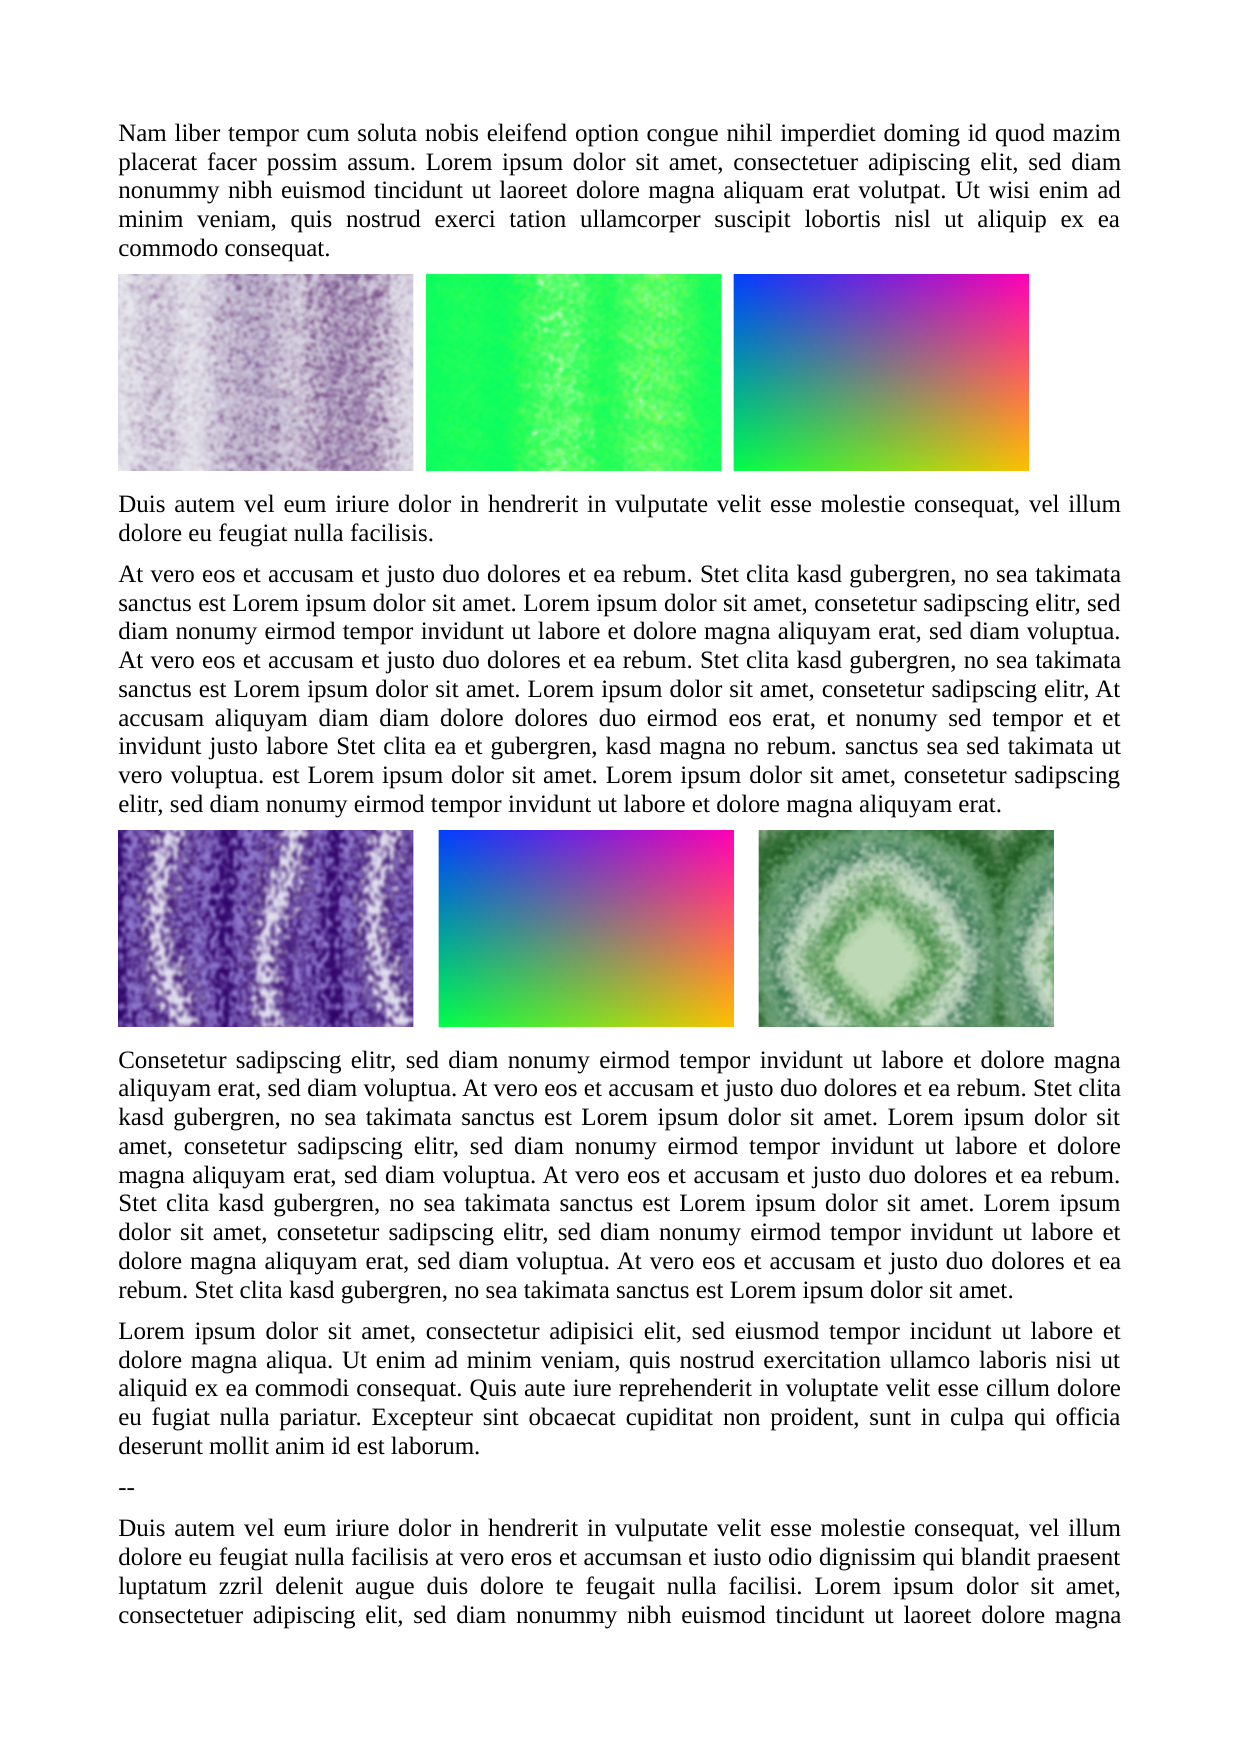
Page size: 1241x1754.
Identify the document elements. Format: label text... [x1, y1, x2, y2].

text Duis autem vel eum iriure dolor in hendrerit in vulputate velit esse molestie consequat, vel illum dolore eu feugiat nulla facilisis. [118, 489, 1122, 546]
picture [426, 274, 722, 471]
picture [438, 830, 734, 1027]
text Duis autem vel eum iriure dolor in hendrerit in vulputate velit esse molestie consequat, vel illum dolore eu feugiat nulla facilisis at vero eros et accumsan et iusto odio dignissim qui blandit praesent luptatum zzril delenit augue duis dolore te feugait nulla facilisi. Lorem ipsum dolor sit amet, consectetuer adipiscing elit, sed diam nonummy nibh euismod tincidunt ut laoreet dolore magna [118, 1513, 1122, 1628]
picture [758, 830, 1054, 1027]
picture [118, 830, 414, 1027]
text Lorem ipsum dolor sit amet, consectetur adipisici elit, sed eiusmod tempor incidunt ut labore et dolore magna aliqua. Ut enim ad minim veniam, quis nostrud exercitation ullamco laboris nisi ut aliquid ex ea commodi consequat. Quis aute iure reprehenderit in voluptate velit esse cillum dolore eu fugiat nulla pariatur. Excepteur sint obcaecat cupiditat non proident, sunt in culpa qui officia deserunt mollit anim id est laborum. [118, 1316, 1122, 1460]
text Consetetur sadipscing elitr, sed diam nonumy eirmod tempor invidunt ut labore et dolore magna aliquyam erat, sed diam voluptua. At vero eos et accusam et justo duo dolores et ea rebum. Stet clita kasd gubergren, no sea takimata sanctus est Lorem ipsum dolor sit amet. Lorem ipsum dolor sit amet, consetetur sadipscing elitr, sed diam nonumy eirmod tempor invidunt ut labore et dolore magna aliquyam erat, sed diam voluptua. At vero eos et accusam et justo duo dolores et ea rebum. Stet clita kasd gubergren, no sea takimata sanctus est Lorem ipsum dolor sit amet. Lorem ipsum dolor sit amet, consetetur sadipscing elitr, sed diam nonumy eirmod tempor invidunt ut labore et dolore magna aliquyam erat, sed diam voluptua. At vero eos et accusam et justo duo dolores et ea rebum. Stet clita kasd gubergren, no sea takimata sanctus est Lorem ipsum dolor sit amet. [118, 1045, 1122, 1303]
text Nam liber tempor cum soluta nobis eleifend option congue nihil imperdiet doming id quod mazim placerat facer possim assum. Lorem ipsum dolor sit amet, consectetuer adipiscing elit, sed diam nonummy nibh euismod tincidunt ut laoreet dolore magna aliquam erat volutpat. Ut wisi enim ad minim veniam, quis nostrud exerci tation ullamcorper suscipit lobortis nisl ut aliquip ex ea commodo consequat. [118, 118, 1122, 262]
text At vero eos et accusam et justo duo dolores et ea rebum. Stet clita kasd gubergren, no sea takimata sanctus est Lorem ipsum dolor sit amet. Lorem ipsum dolor sit amet, consetetur sadipscing elitr, sed diam nonumy eirmod tempor invidunt ut labore et dolore magna aliquyam erat, sed diam voluptua. At vero eos et accusam et justo duo dolores et ea rebum. Stet clita kasd gubergren, no sea takimata sanctus est Lorem ipsum dolor sit amet. Lorem ipsum dolor sit amet, consetetur sadipscing elitr, At accusam aliquyam diam diam dolore dolores duo eirmod eos erat, et nonumy sed tempor et et invidunt justo labore Stet clita ea et gubergren, kasd magna no rebum. sanctus sea sed takimata ut vero voluptua. est Lorem ipsum dolor sit amet. Lorem ipsum dolor sit amet, consetetur sadipscing elitr, sed diam nonumy eirmod tempor invidunt ut labore et dolore magna aliquyam erat. [118, 559, 1122, 818]
text -- [118, 1472, 1122, 1501]
picture [118, 274, 414, 471]
picture [733, 274, 1029, 471]
